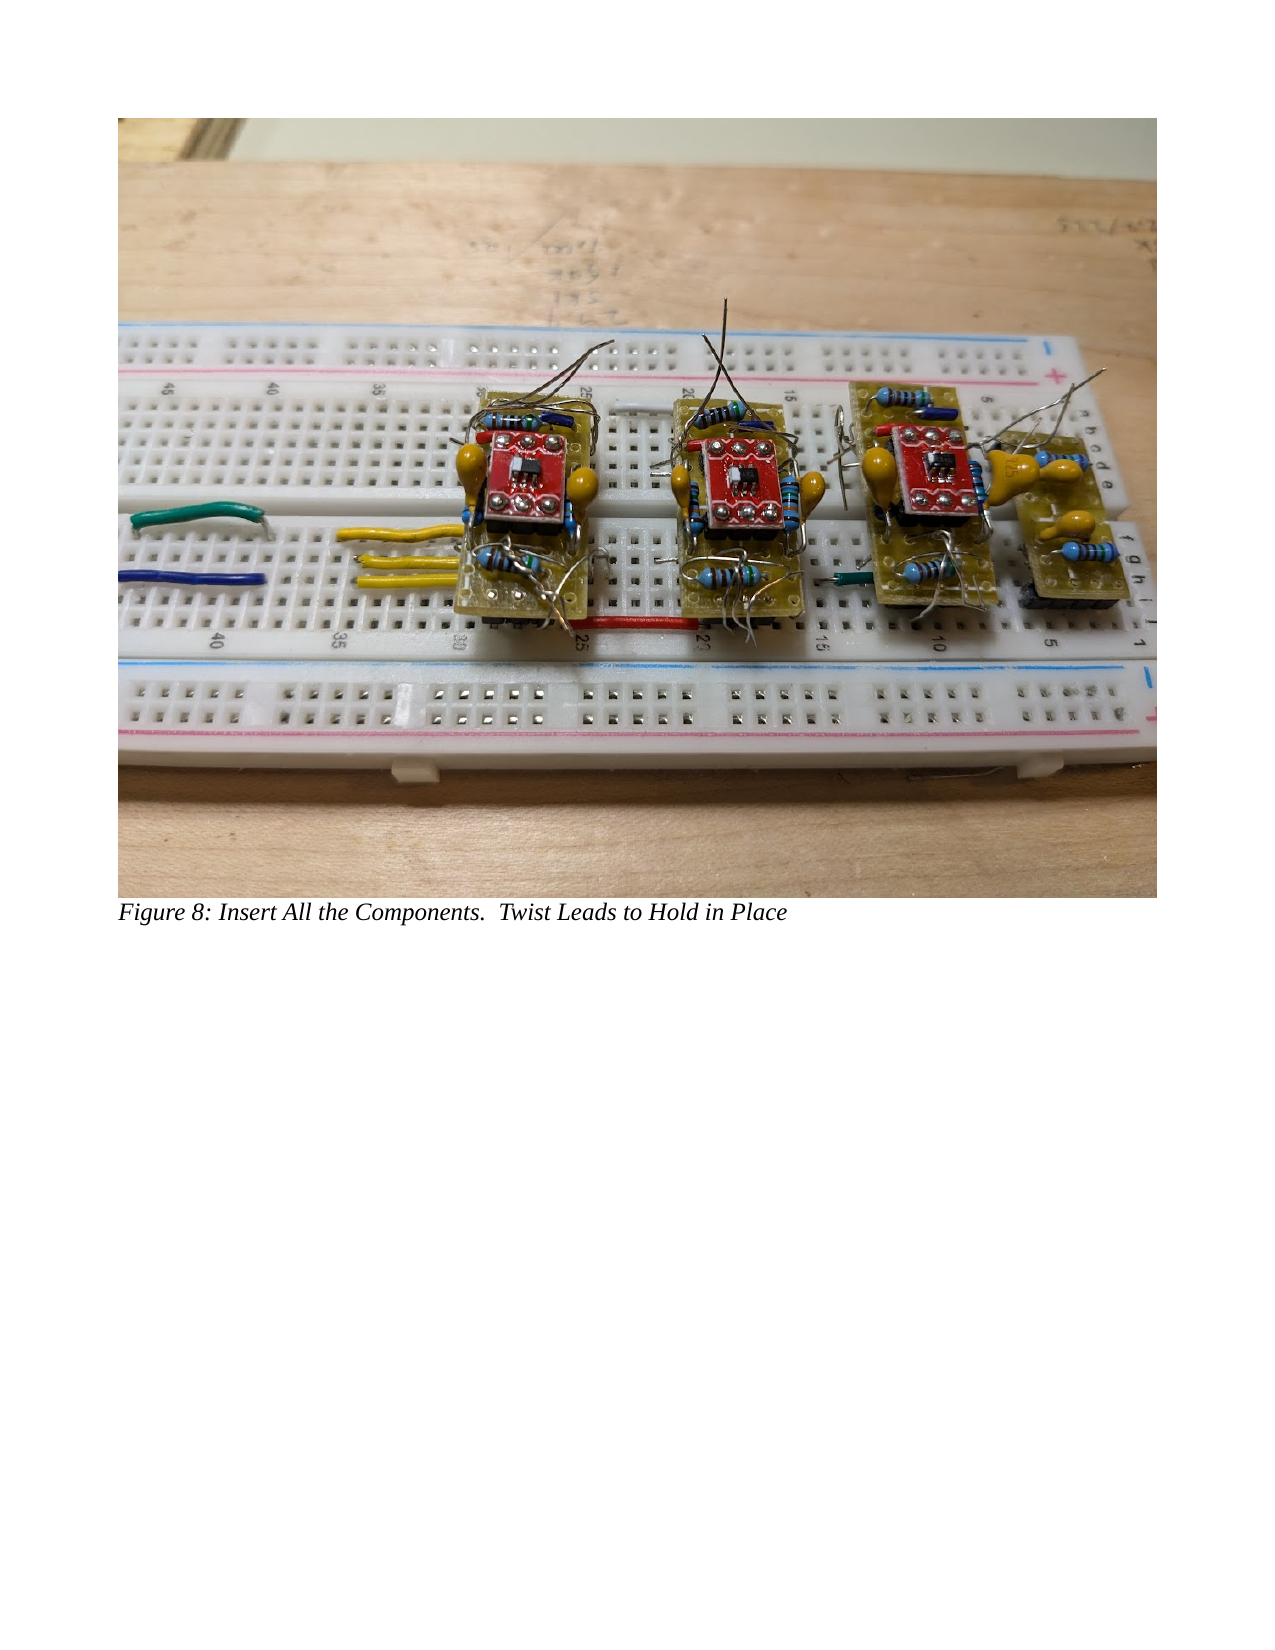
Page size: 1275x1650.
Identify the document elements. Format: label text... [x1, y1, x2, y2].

picture [118, 118, 1157, 898]
text Figure 8: Insert All the Components. Twist Leads to Hold in Place [118, 898, 1157, 926]
